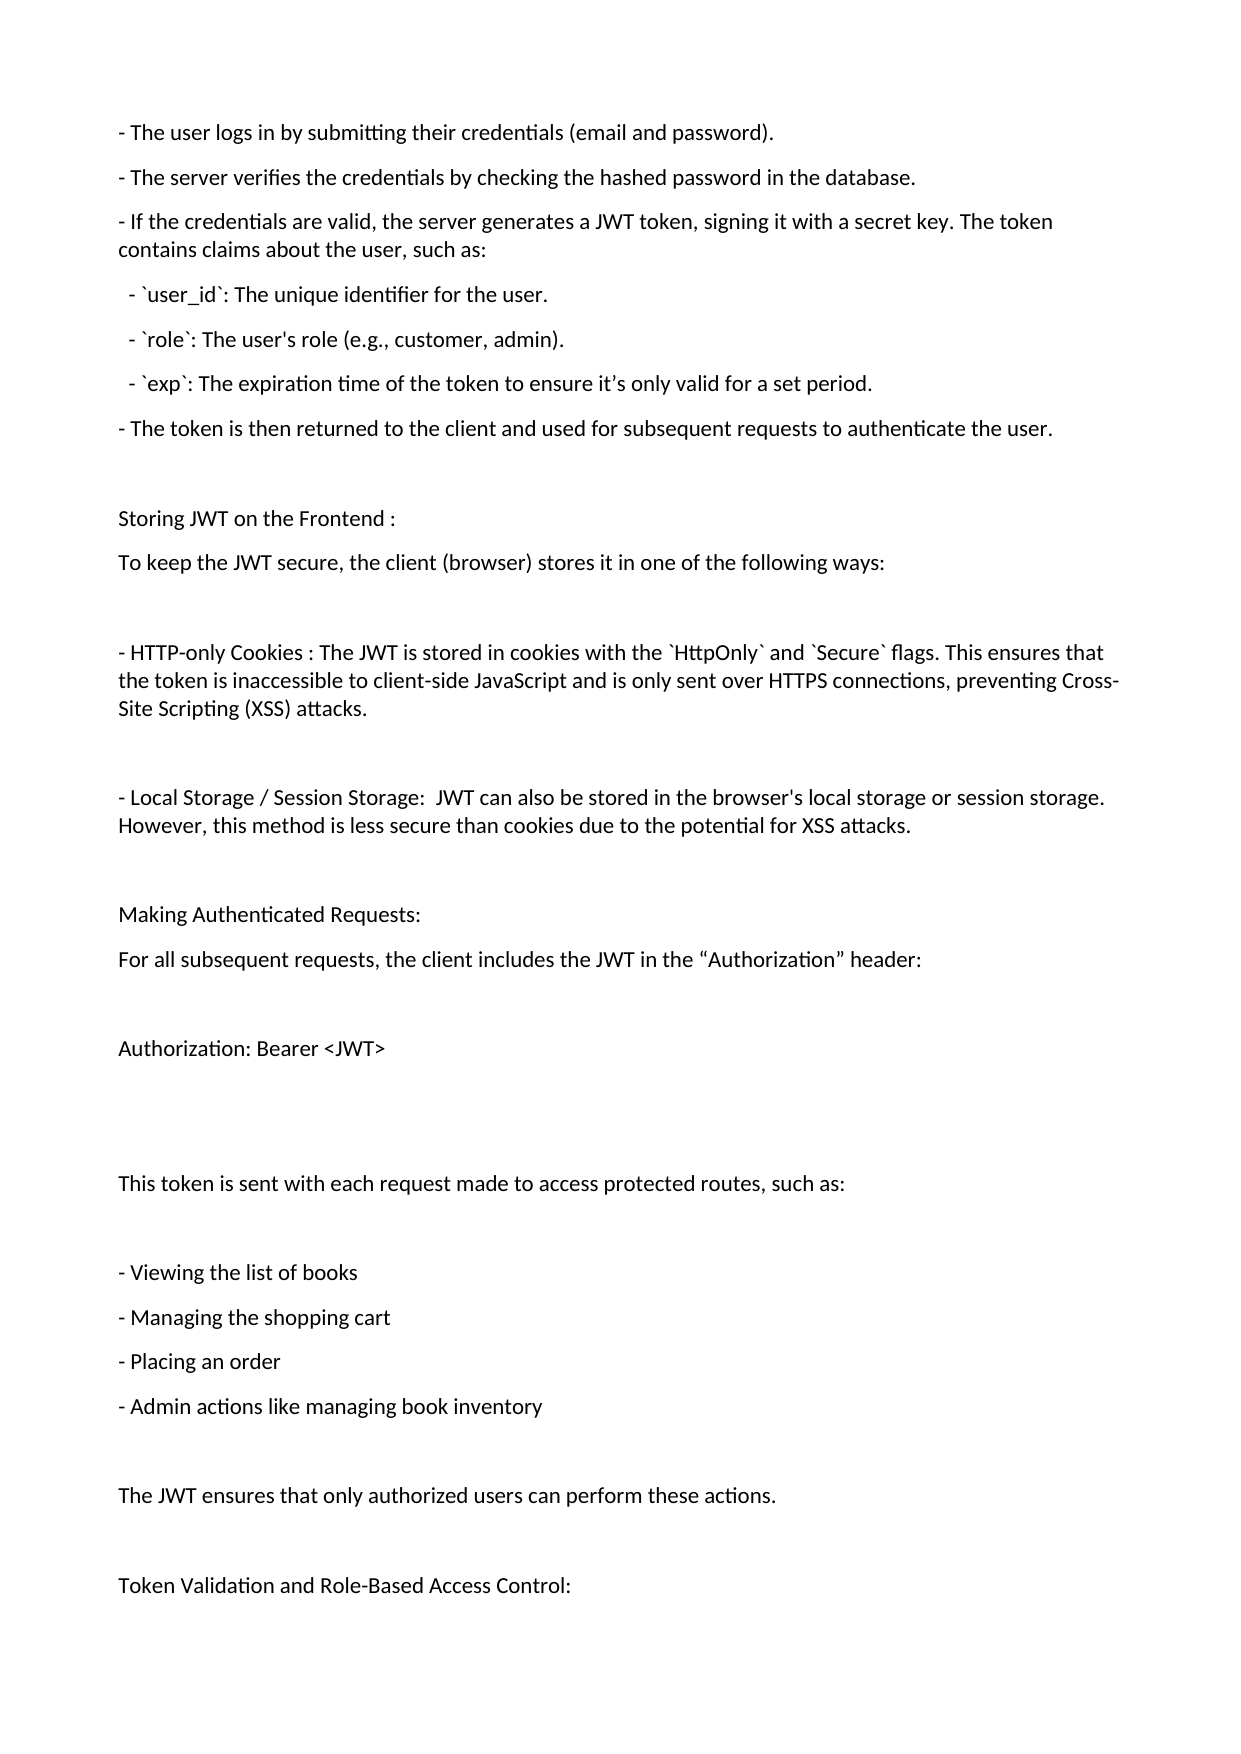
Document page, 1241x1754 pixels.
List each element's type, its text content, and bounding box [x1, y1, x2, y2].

text - If the credentials are valid, the server generates a JWT token, signing it with a secret key. The token contains claims about the user, such as: [118, 207, 1122, 263]
text - Admin actions like managing book inventory [118, 1392, 1122, 1420]
text - The user logs in by submitting their credentials (email and password). [118, 118, 1122, 146]
text The JWT ensures that only authorized users can perform these actions. [118, 1481, 1122, 1509]
text - Managing the shopping cart [118, 1303, 1122, 1331]
text To keep the JWT secure, the client (browser) stores it in one of the following ways: [118, 548, 1122, 576]
text Storing JWT on the Frontend : [118, 504, 1122, 532]
text - Placing an order [118, 1347, 1122, 1375]
text - HTTP-only Cookies : The JWT is stored in cookies with the `HttpOnly` and `Secure` flags. This ensures that the token is inaccessible to client-side JavaScript and is only sent over HTTPS connections, preventing Cross-Site Scripting (XSS) attacks. [118, 638, 1122, 722]
text For all subsequent requests, the client includes the JWT in the “Authorization” header: [118, 945, 1122, 973]
text - `exp`: The expiration time of the token to ensure it’s only valid for a set period. [118, 369, 1122, 398]
text - Viewing the list of books [118, 1258, 1122, 1286]
text Token Validation and Role-Based Access Control: [118, 1571, 1122, 1599]
text - `role`: The user's role (e.g., customer, admin). [118, 325, 1122, 353]
text This token is sent with each request made to access protected routes, such as: [118, 1169, 1122, 1197]
text Making Authenticated Requests: [118, 901, 1122, 928]
text Authorization: Bearer <JWT> [118, 1034, 1122, 1063]
text - The token is then returned to the client and used for subsequent requests to authenticate the user. [118, 414, 1122, 442]
text - `user_id`: The unique identifier for the user. [118, 280, 1122, 308]
text - Local Storage / Session Storage: JWT can also be stored in the browser's local storage or session storage. However, this method is less secure than cookies due to the potential for XSS attacks. [118, 783, 1122, 839]
text - The server verifies the credentials by checking the hashed password in the database. [118, 163, 1122, 191]
